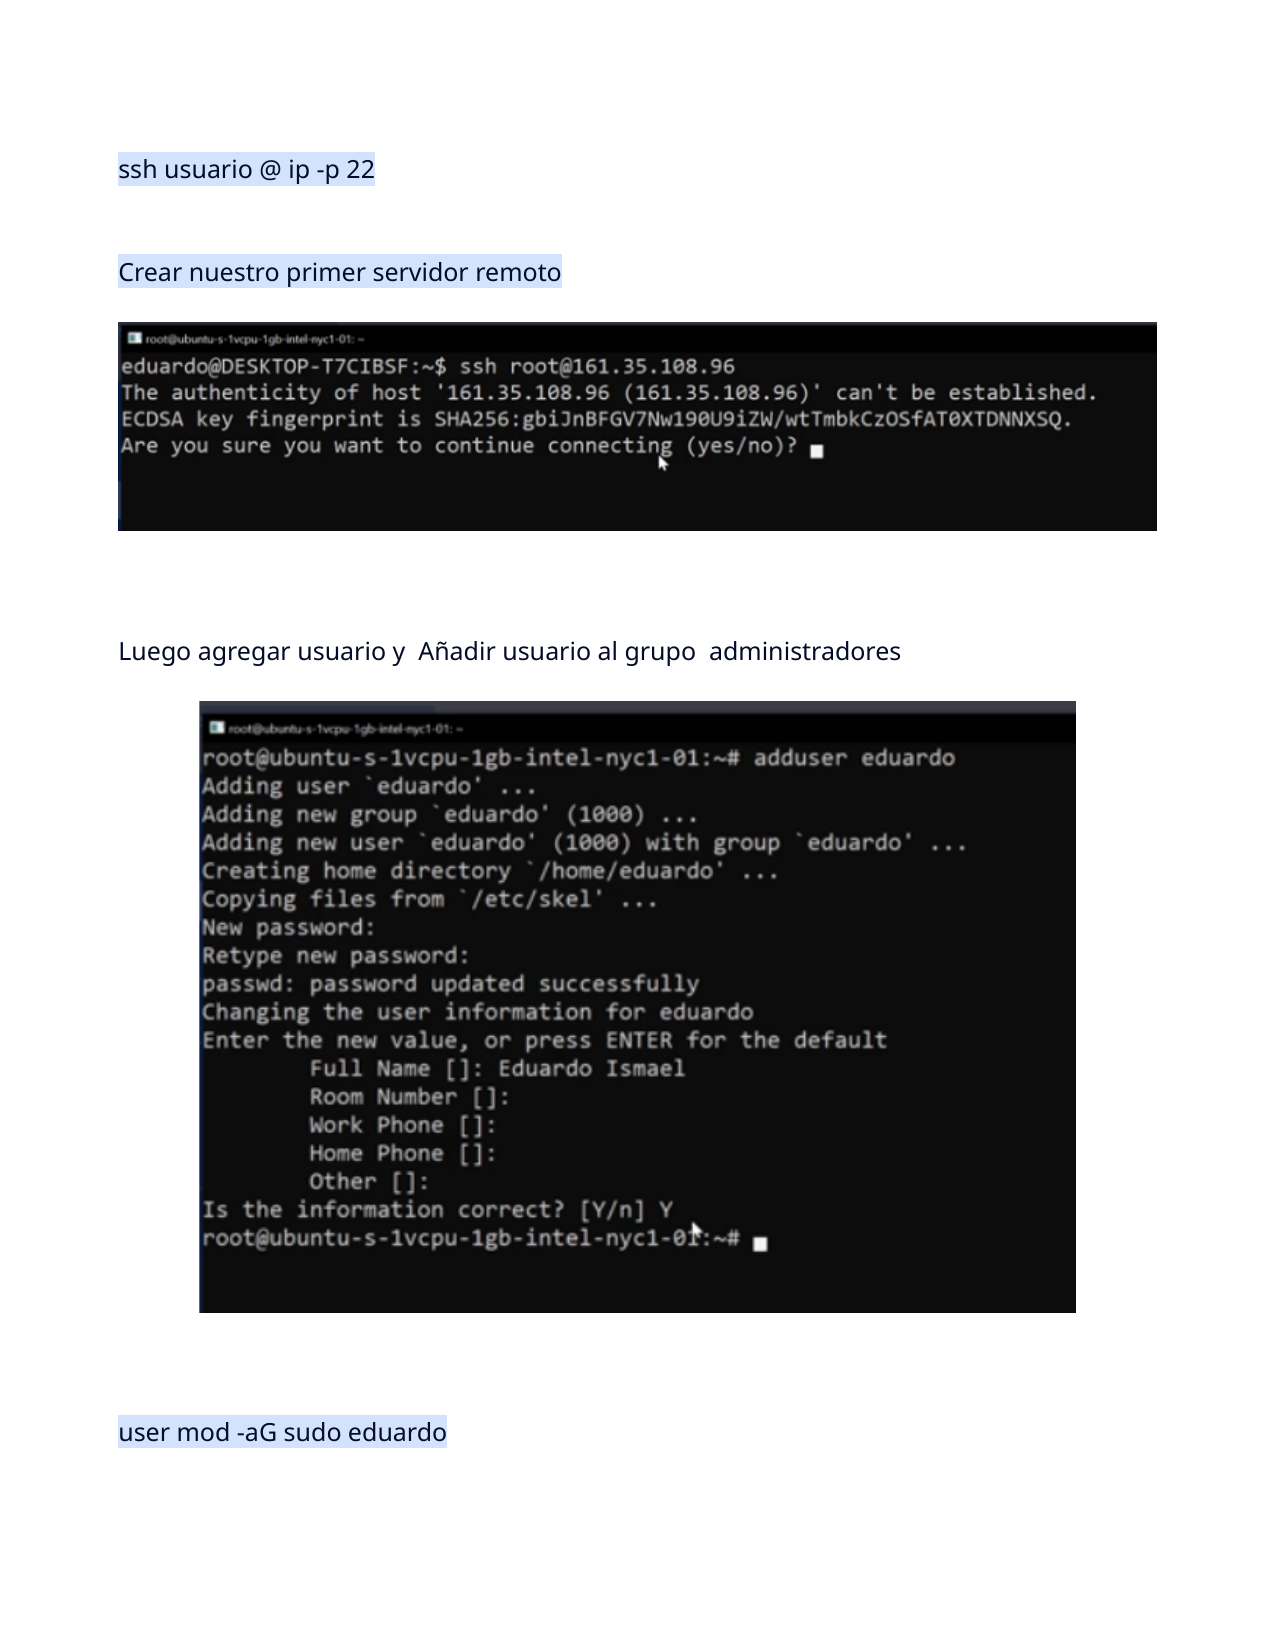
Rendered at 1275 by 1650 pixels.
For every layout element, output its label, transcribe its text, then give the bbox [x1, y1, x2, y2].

picture [118, 322, 1157, 531]
picture [199, 701, 1076, 1313]
text Luego agregar usuario y Añadir usuario al grupo administradores [118, 633, 1157, 667]
text user mod -aG sudo eduardo [118, 1414, 1157, 1448]
text Crear nuestro primer servidor remoto [118, 254, 1157, 288]
text ssh usuario @ ip -p 22 [118, 152, 1157, 186]
